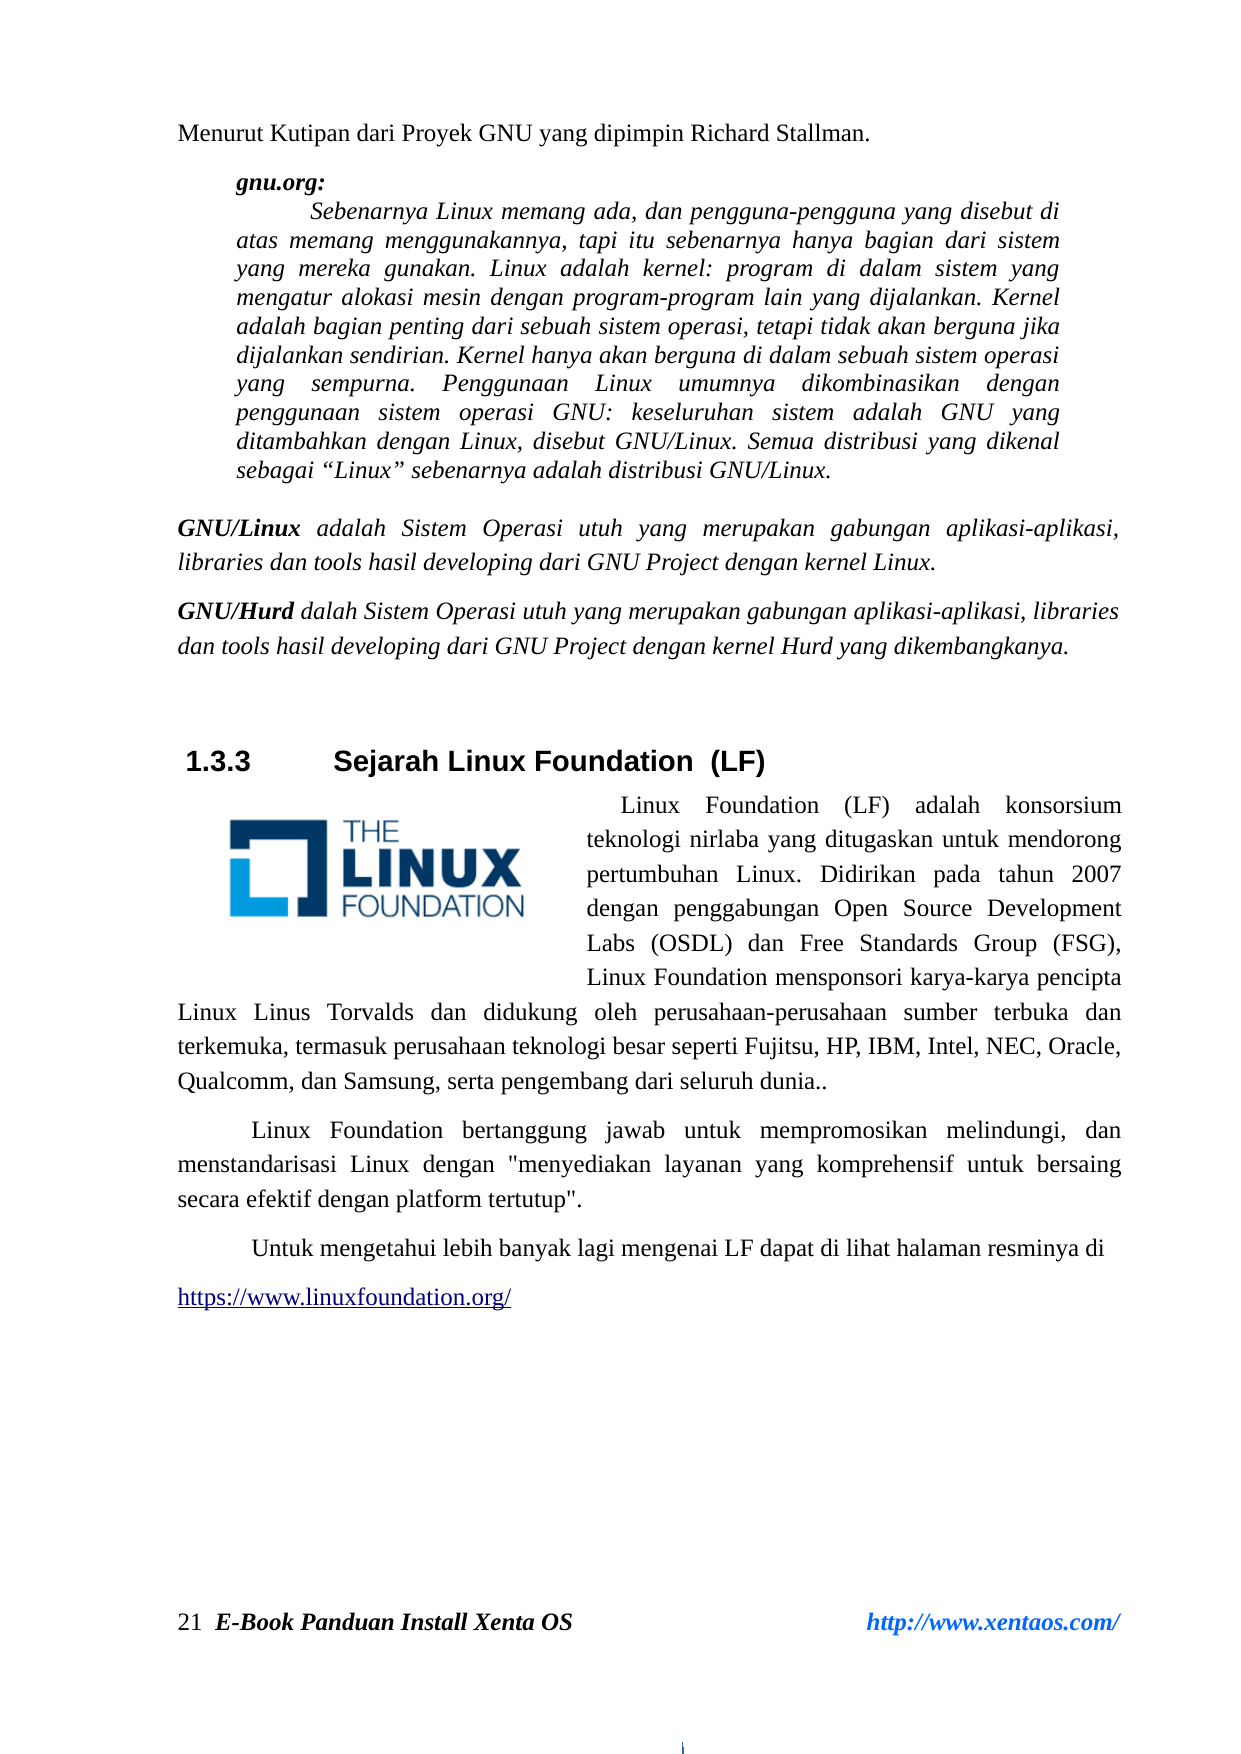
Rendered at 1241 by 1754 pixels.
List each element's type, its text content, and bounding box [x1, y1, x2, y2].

picture [171, 790, 587, 969]
text gnu.org: Sebenarnya Linux memang ada, dan pengguna-pengguna yang disebut di atas memang menggunakannya, tapi itu sebenarnya hanya bagian dari sistem yang mereka gunakan. Linux adalah kernel: program di dalam sistem yang mengatur alokasi mesin dengan program-program lain yang dijalankan. Kernel adalah bagian penting dari sebuah sistem operasi, tetapi tidak akan berguna jika dijalankan sendirian. Kernel hanya akan berguna di dalam sebuah sistem operasi yang sempurna. Penggunaan Linux umumnya dikombinasikan dengan penggunaan sistem operasi GNU: keseluruhan sistem adalah GNU yang ditambahkan dengan Linux, disebut GNU/Linux. Semua distribusi yang dikenal sebagai “Linux” sebenarnya adalah distribusi GNU/Linux. [236, 167, 1063, 483]
text Linux Foundation bertanggung jawab untuk mempromosikan melindungi, dan menstandarisasi Linux dengan "menyediakan layanan yang komprehensif untuk bersaing secara efektif dengan platform tertutup". [177, 1115, 1122, 1212]
text GNU/Hurd dalah Sistem Operasi utuh yang merupakan gabungan aplikasi-aplikasi, libraries dan tools hasil developing dari GNU Project dengan kernel Hurd yang dikembangkanya. [177, 596, 1122, 660]
text https://www.linuxfoundation.org/ [177, 1282, 1122, 1311]
text Untuk mengetahui lebih banyak lagi mengenai LF dapat di lihat halaman resminya di [177, 1233, 1122, 1262]
text Linux Foundation (LF) adalah konsorsium teknologi nirlaba yang ditugaskan untuk mendorong pertumbuhan Linux. Didirikan pada tahun 2007 dengan penggabungan Open Source Development Labs (OSDL) dan Free Standards Group (FSG), Linux Foundation mensponsori karya-karya pencipta Linux Linus Torvalds dan didukung oleh perusahaan-perusahaan sumber terbuka dan terkemuka, termasuk perusahaan teknologi besar seperti Fujitsu, HP, IBM, Intel, NEC, Oracle, Qualcomm, dan Samsung, serta pengembang dari seluruh dunia.. [177, 790, 1122, 1094]
text Menurut Kutipan dari Proyek GNU yang dipimpin Richard Stallman. [177, 118, 1122, 147]
subtitle Sejarah Linux Foundation (LF) [177, 744, 1122, 777]
text GNU/Linux adalah Sistem Operasi utuh yang merupakan gabungan aplikasi-aplikasi, libraries dan tools hasil developing dari GNU Project dengan kernel Linux. [177, 513, 1122, 576]
